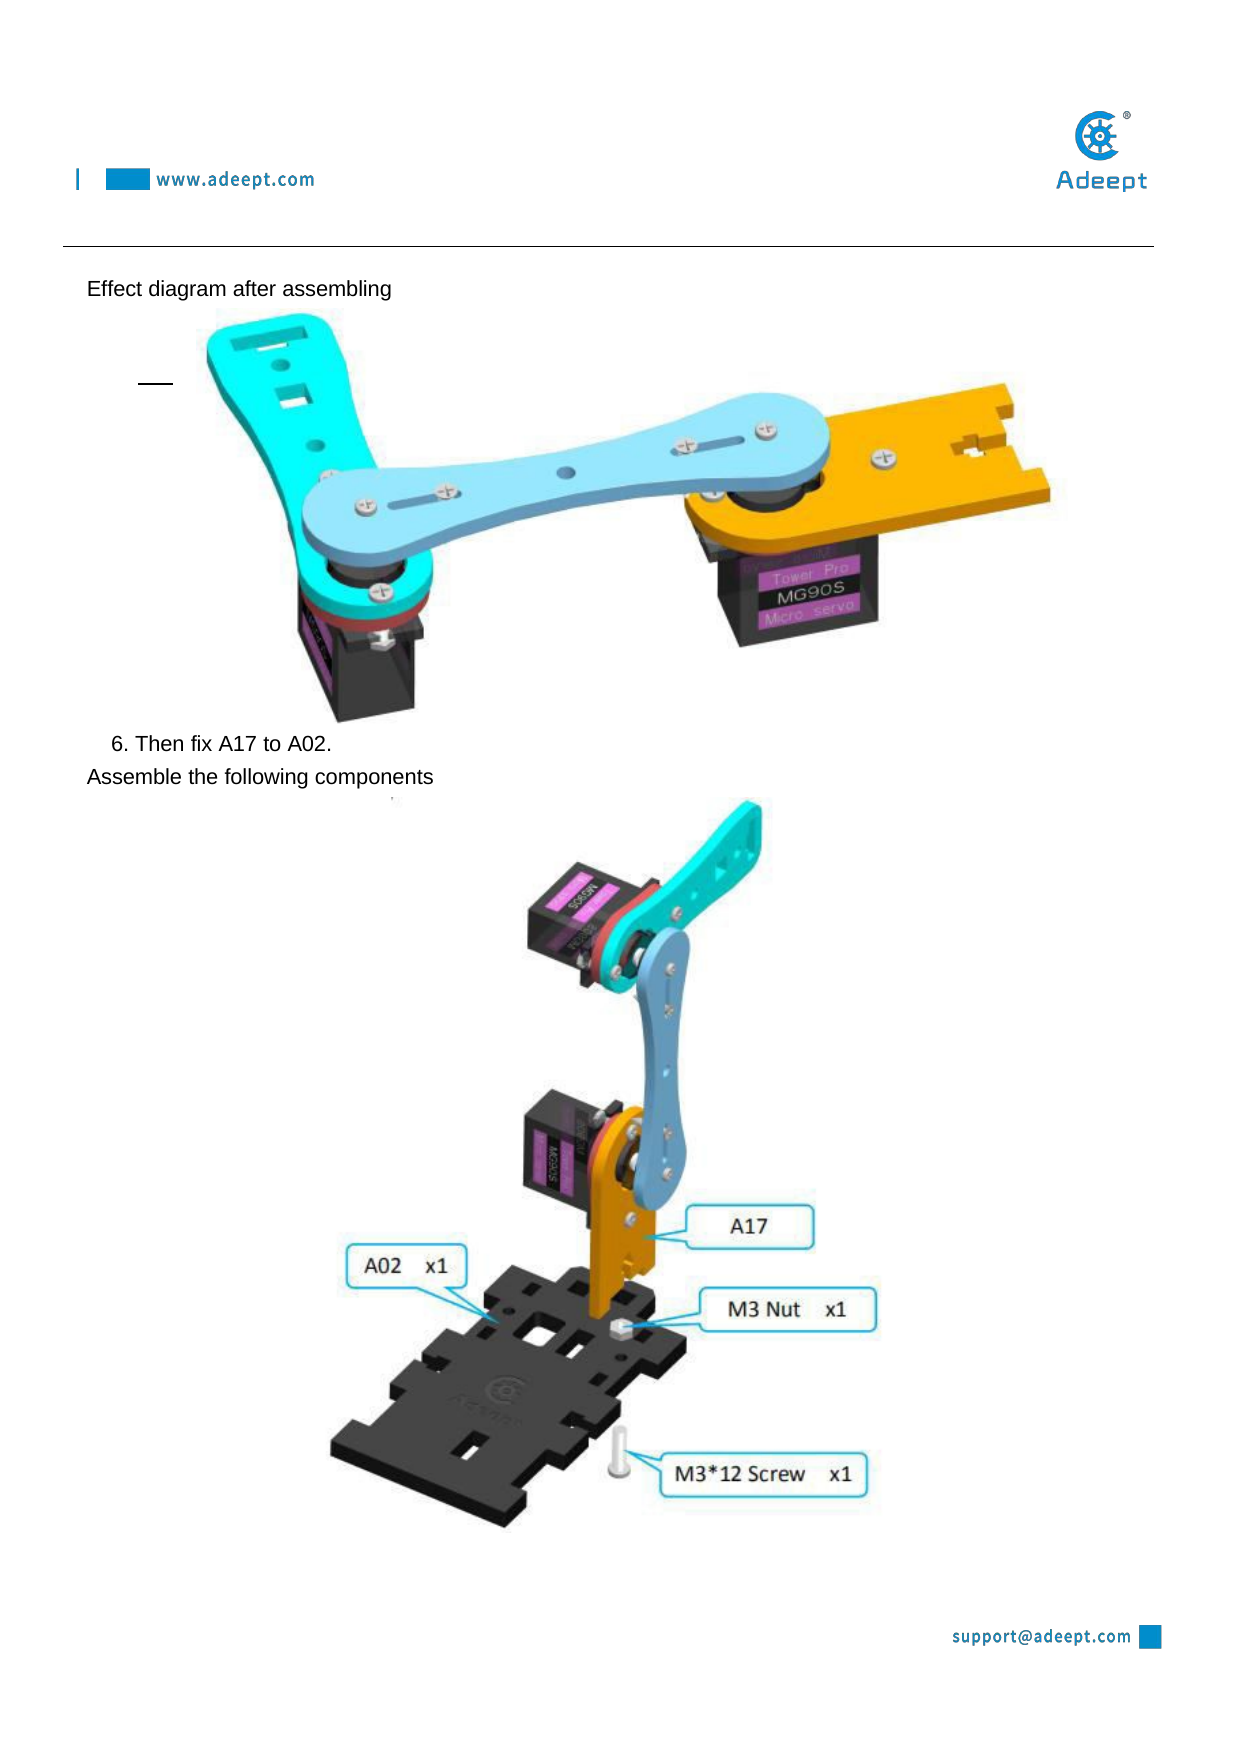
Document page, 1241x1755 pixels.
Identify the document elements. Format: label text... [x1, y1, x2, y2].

text Effect diagram after assembling [87, 276, 1178, 301]
picture [250, 797, 1012, 1533]
picture [196, 308, 1069, 726]
picture [947, 1625, 1139, 1649]
list Then fix A17 to A02. [111, 731, 1178, 756]
picture [75, 167, 343, 191]
picture [1056, 111, 1147, 192]
text Assemble the following components [87, 763, 1178, 789]
